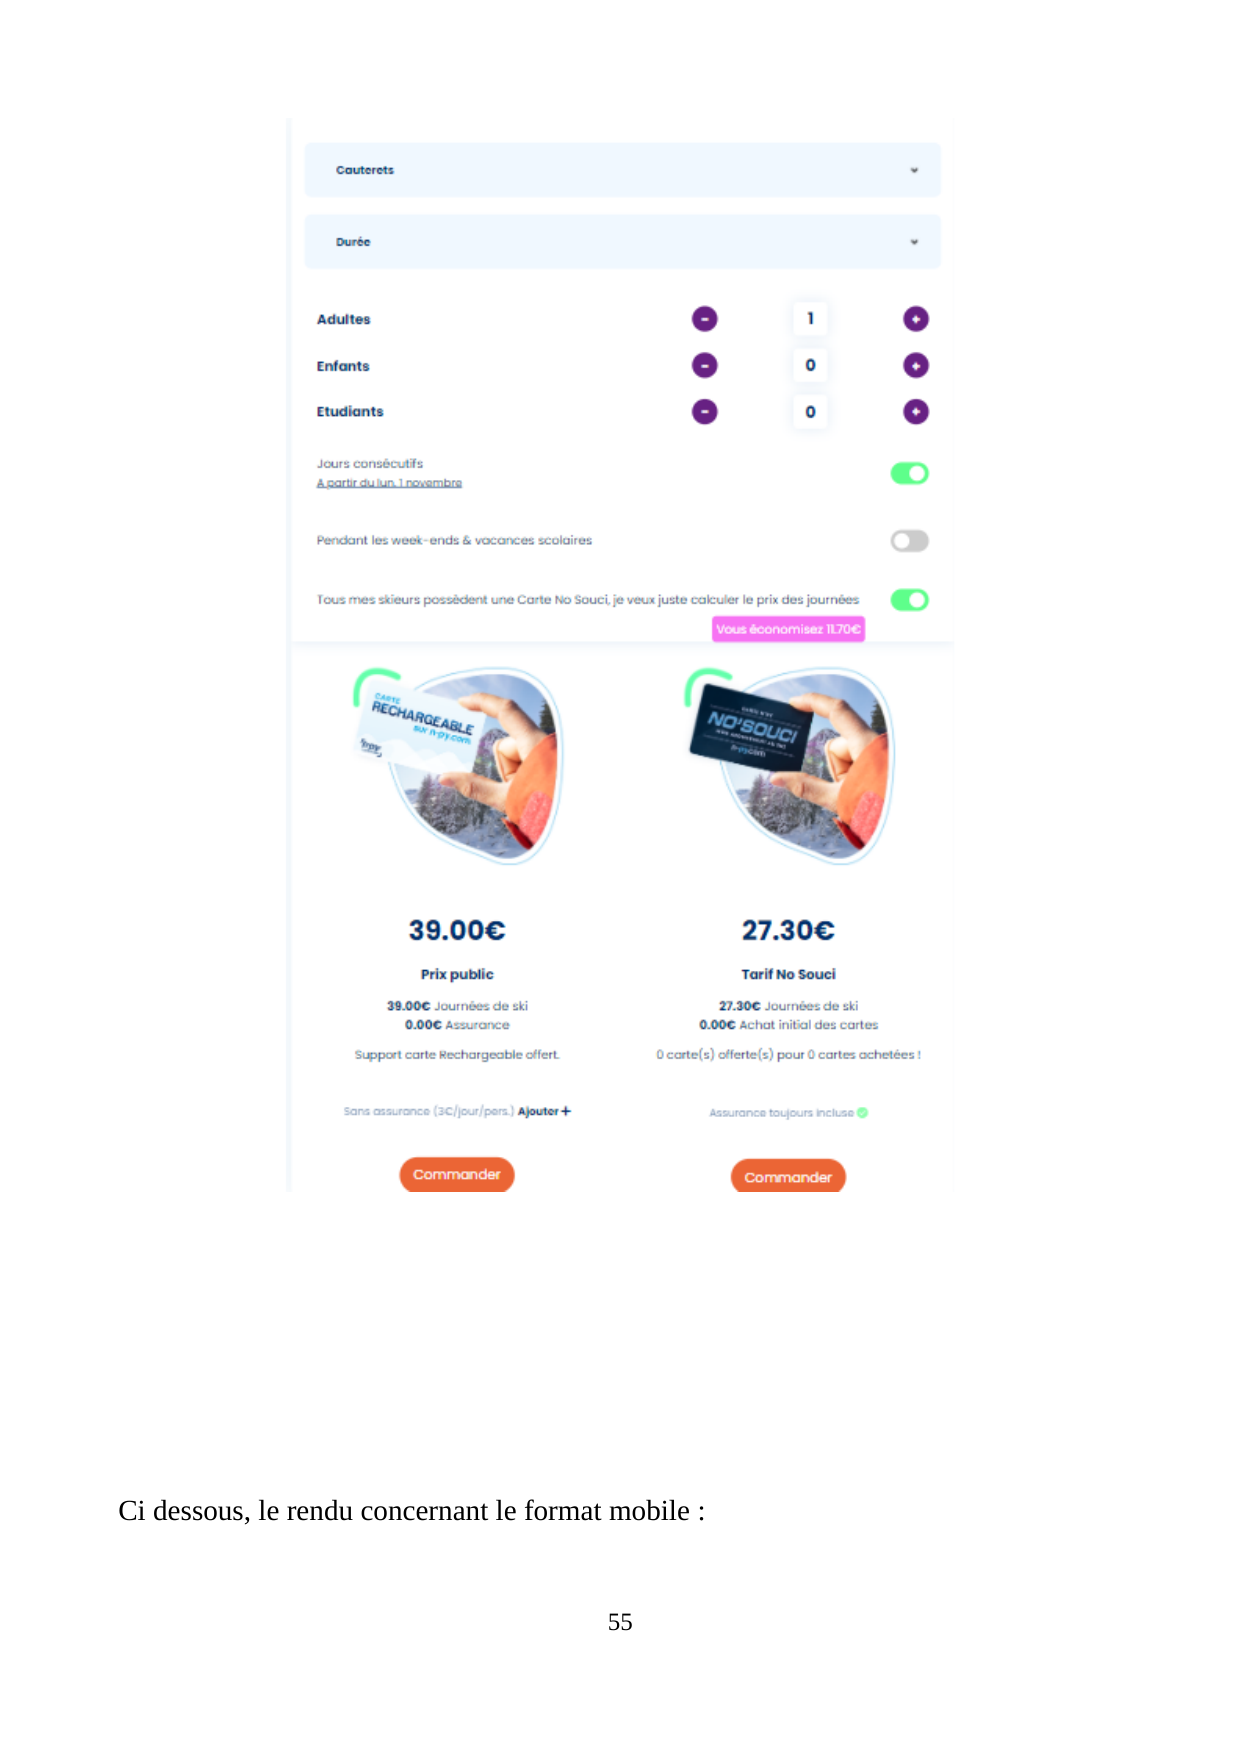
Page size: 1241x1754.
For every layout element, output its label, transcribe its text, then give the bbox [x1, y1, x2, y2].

picture [285, 118, 955, 1192]
text Ci dessous, le rendu concernant le format mobile : [118, 1493, 1122, 1527]
